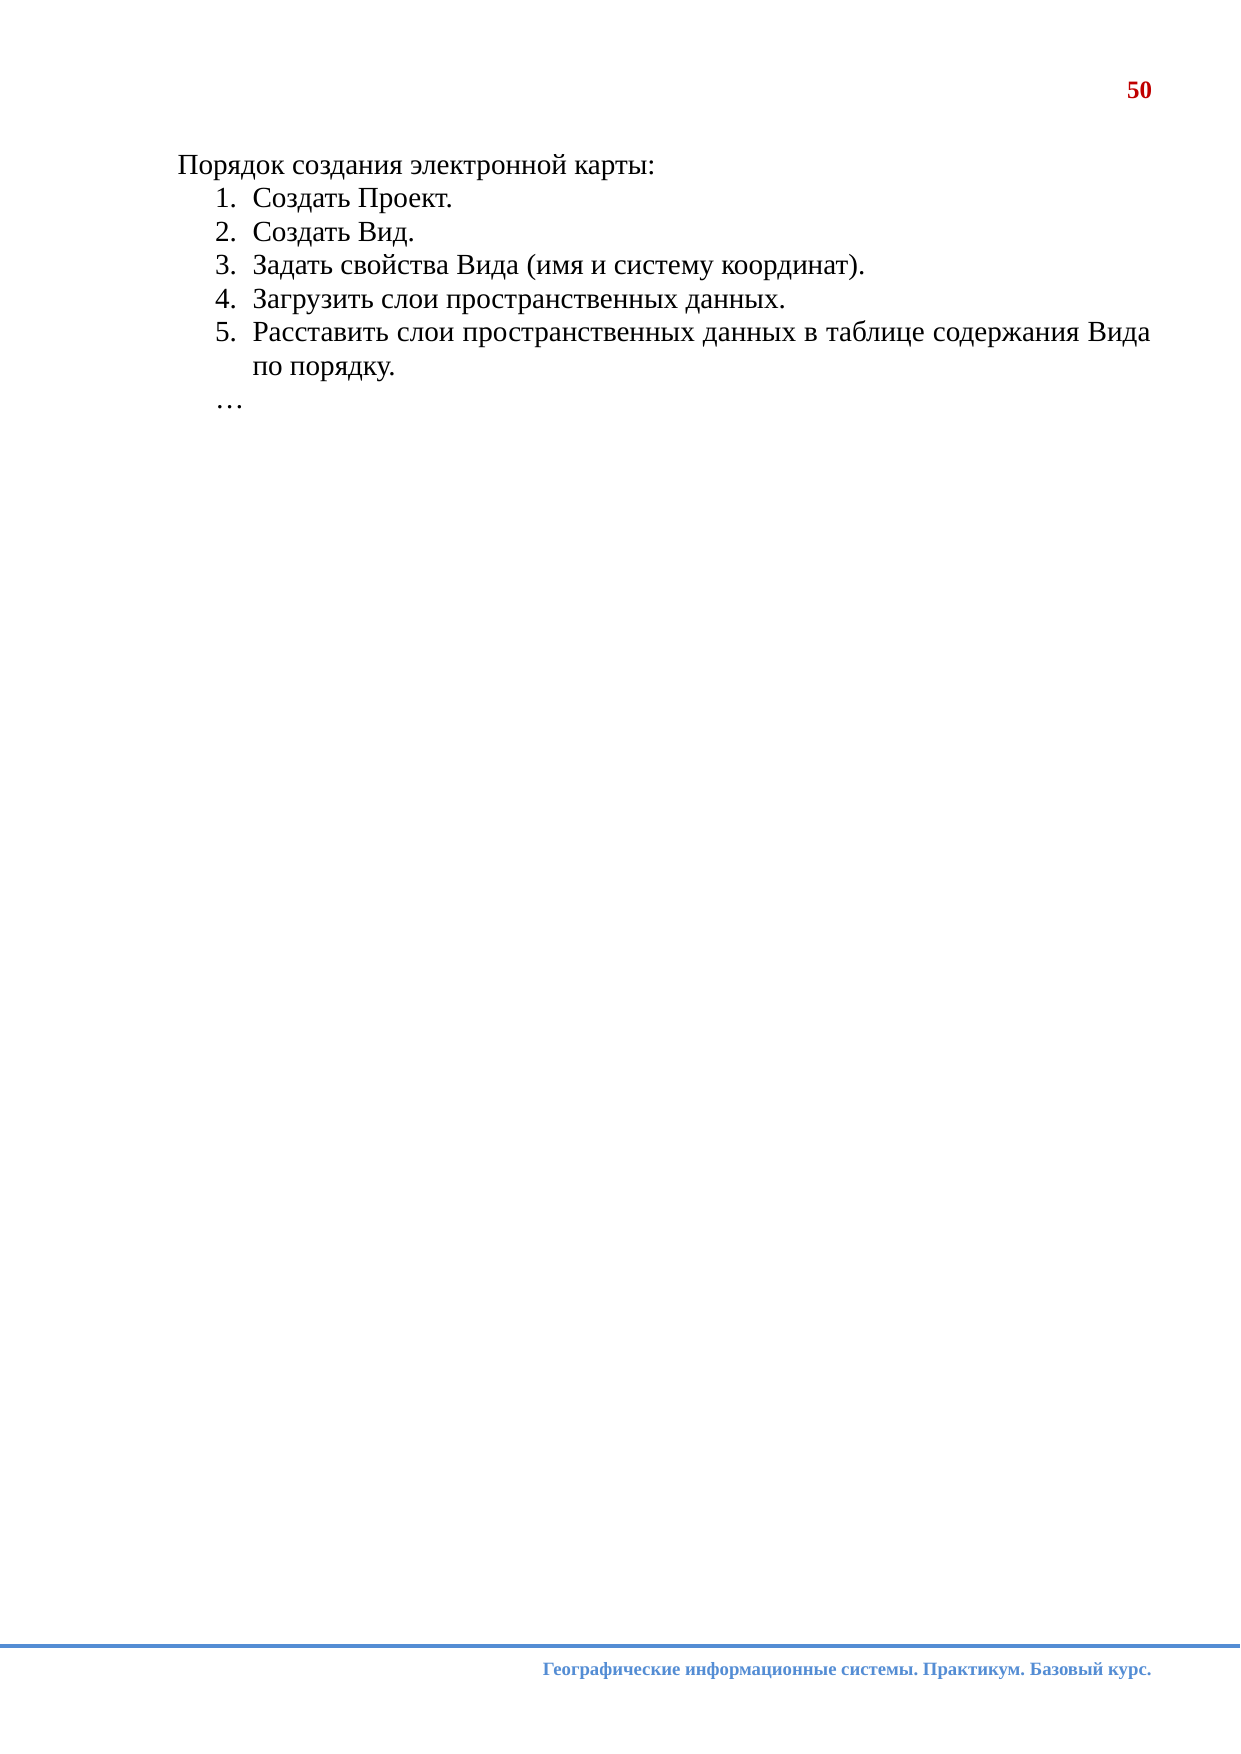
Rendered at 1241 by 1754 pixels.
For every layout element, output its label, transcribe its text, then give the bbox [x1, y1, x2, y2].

list Создать Вид. [215, 214, 1152, 247]
list Расставить слои пространственных данных в таблице содержания Вида по порядку. [215, 314, 1152, 382]
text Порядок создания электронной карты: [177, 147, 1152, 180]
list Создать Проект. [215, 180, 1152, 214]
list Задать свойства Вида (имя и систему координат). [215, 247, 1152, 281]
list Загрузить слои пространственных данных. [215, 281, 1152, 314]
text … [215, 382, 1152, 415]
